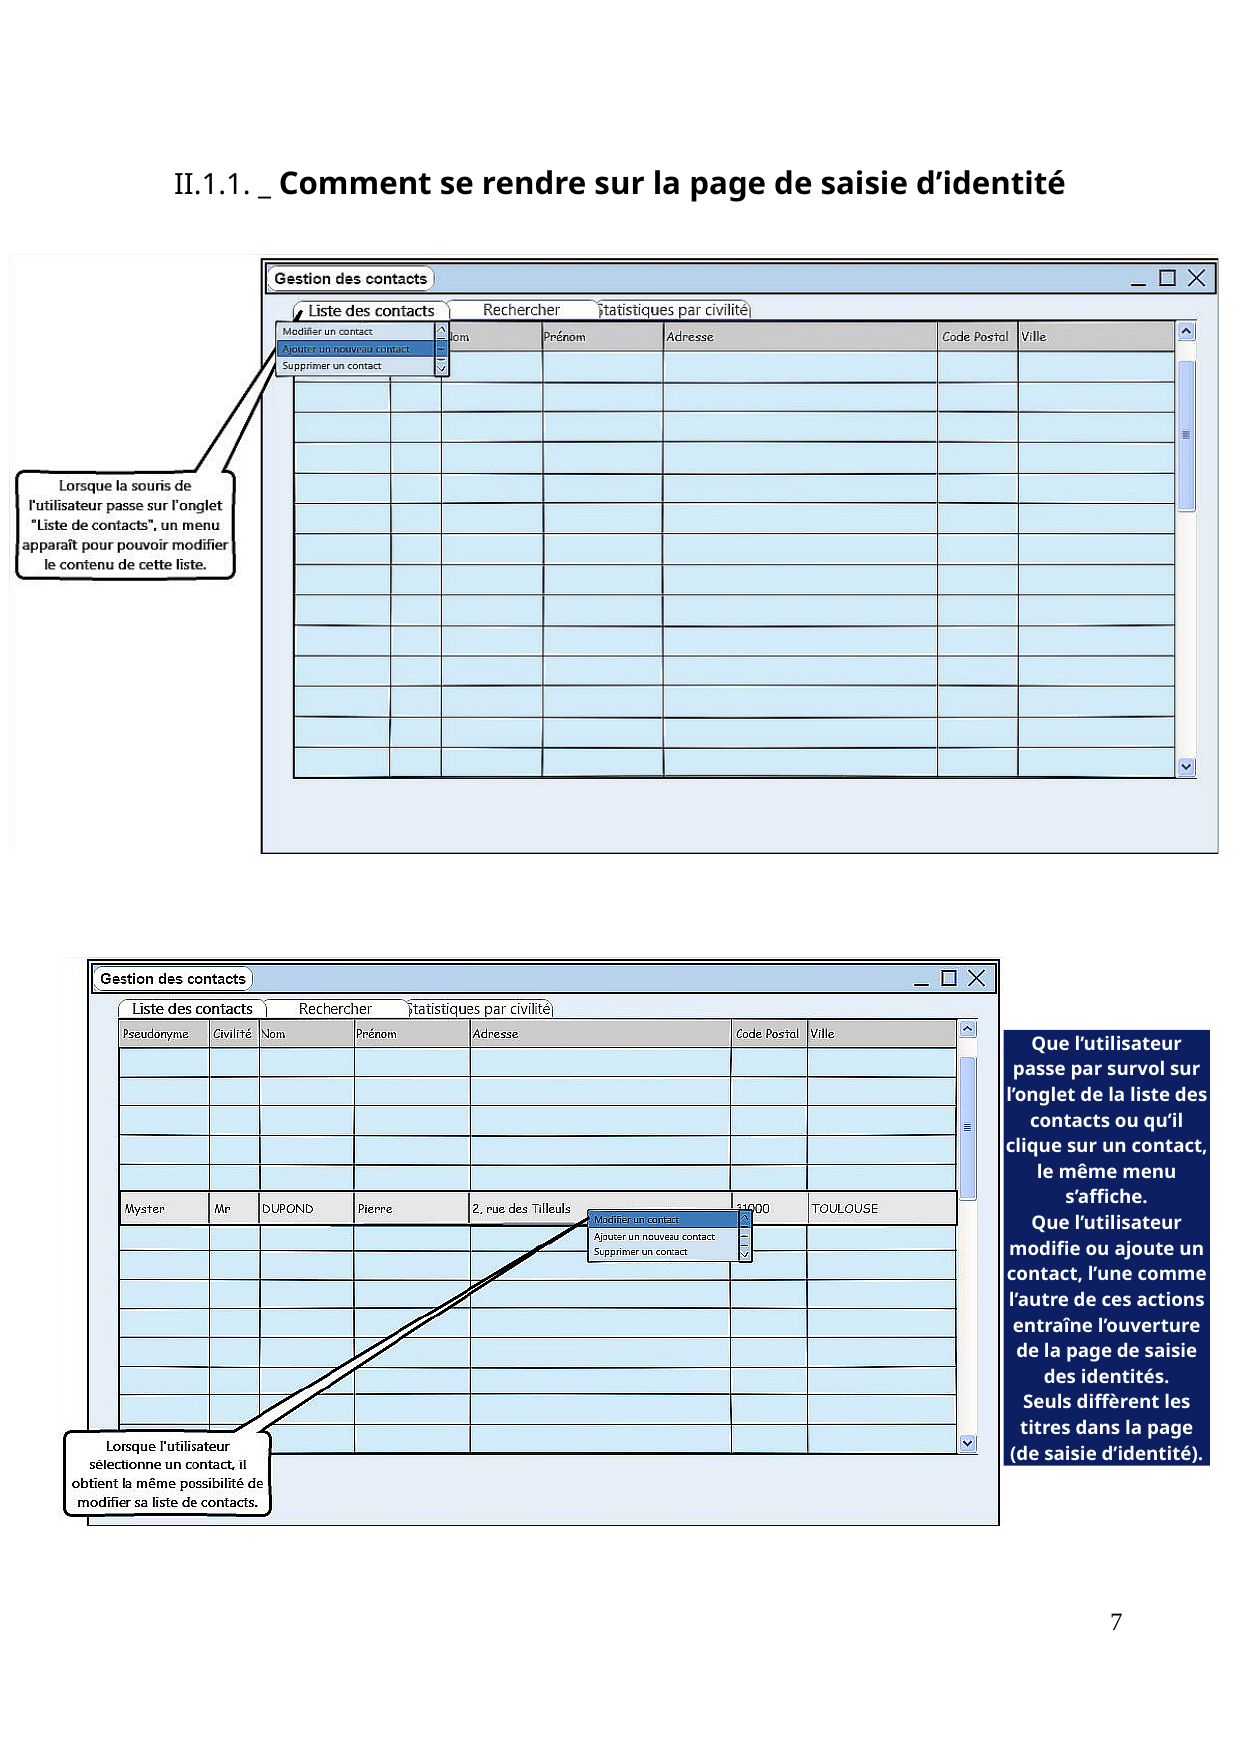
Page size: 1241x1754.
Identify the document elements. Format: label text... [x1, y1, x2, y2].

picture [9, 254, 1219, 854]
subtitle II.1.1. _ Comment se rendre sur la page de saisie d’identité [118, 161, 1122, 203]
picture [57, 957, 1004, 1526]
